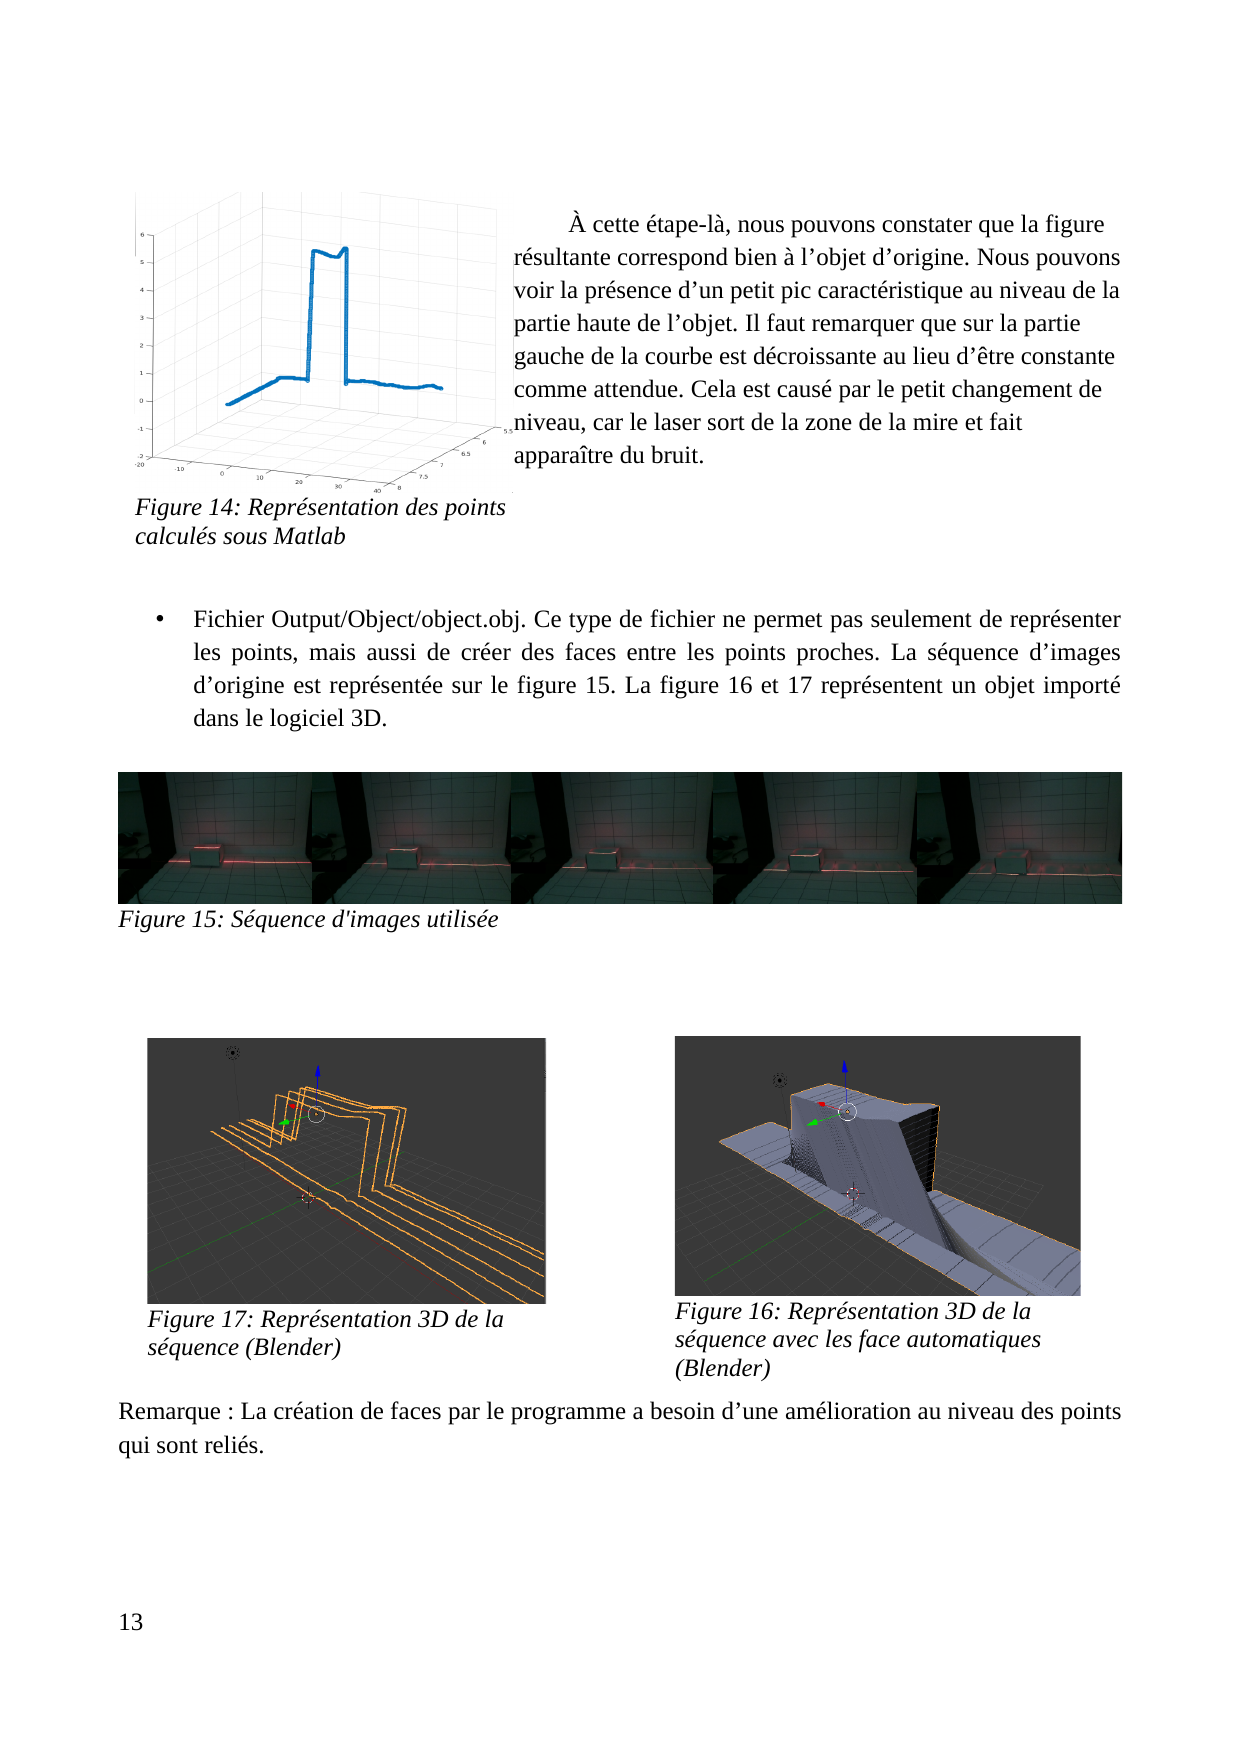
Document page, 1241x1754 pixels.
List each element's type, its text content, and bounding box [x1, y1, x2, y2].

text À cette étape-là, nous pouvons constater que la figure résultante correspond bien à l’objet d’origine. Nous pouvons voir la présence d’un petit pic caractéristique au niveau de la partie haute de l’objet. Il faut remarquer que sur la partie gauche de la courbe est décroissante au lieu d’être constante comme attendue. Cela est causé par le petit changement de niveau, car le laser sort de la zone de la mire et fait apparaître du bruit. [514, 209, 1122, 469]
text Figure 17: Représentation 3D de la séquence (Blender) [147, 1304, 546, 1361]
list Fichier Output/Object/object.obj. Ce type de fichier ne permet pas seulement de représenter les points, mais aussi de créer des faces entre les points proches. La séquence d’images d’origine est représentée sur le figure 15. La figure 16 et 17 représentent un objet importé dans le logiciel 3D. [156, 604, 1122, 732]
picture [674, 1036, 1081, 1296]
picture [147, 1038, 547, 1304]
text Figure 15: Séquence d'images utilisée [118, 904, 1122, 933]
picture [134, 192, 514, 493]
text Figure 16: Représentation 3D de la séquence avec les face automatiques (Blender) [675, 1296, 1081, 1382]
text Figure 14: Représentation des points calculés sous Matlab [135, 493, 513, 550]
text Remarque : La création de faces par le programme a besoin d’une amélioration au niveau des points qui sont reliés. [118, 1396, 1122, 1459]
picture [118, 772, 1123, 904]
